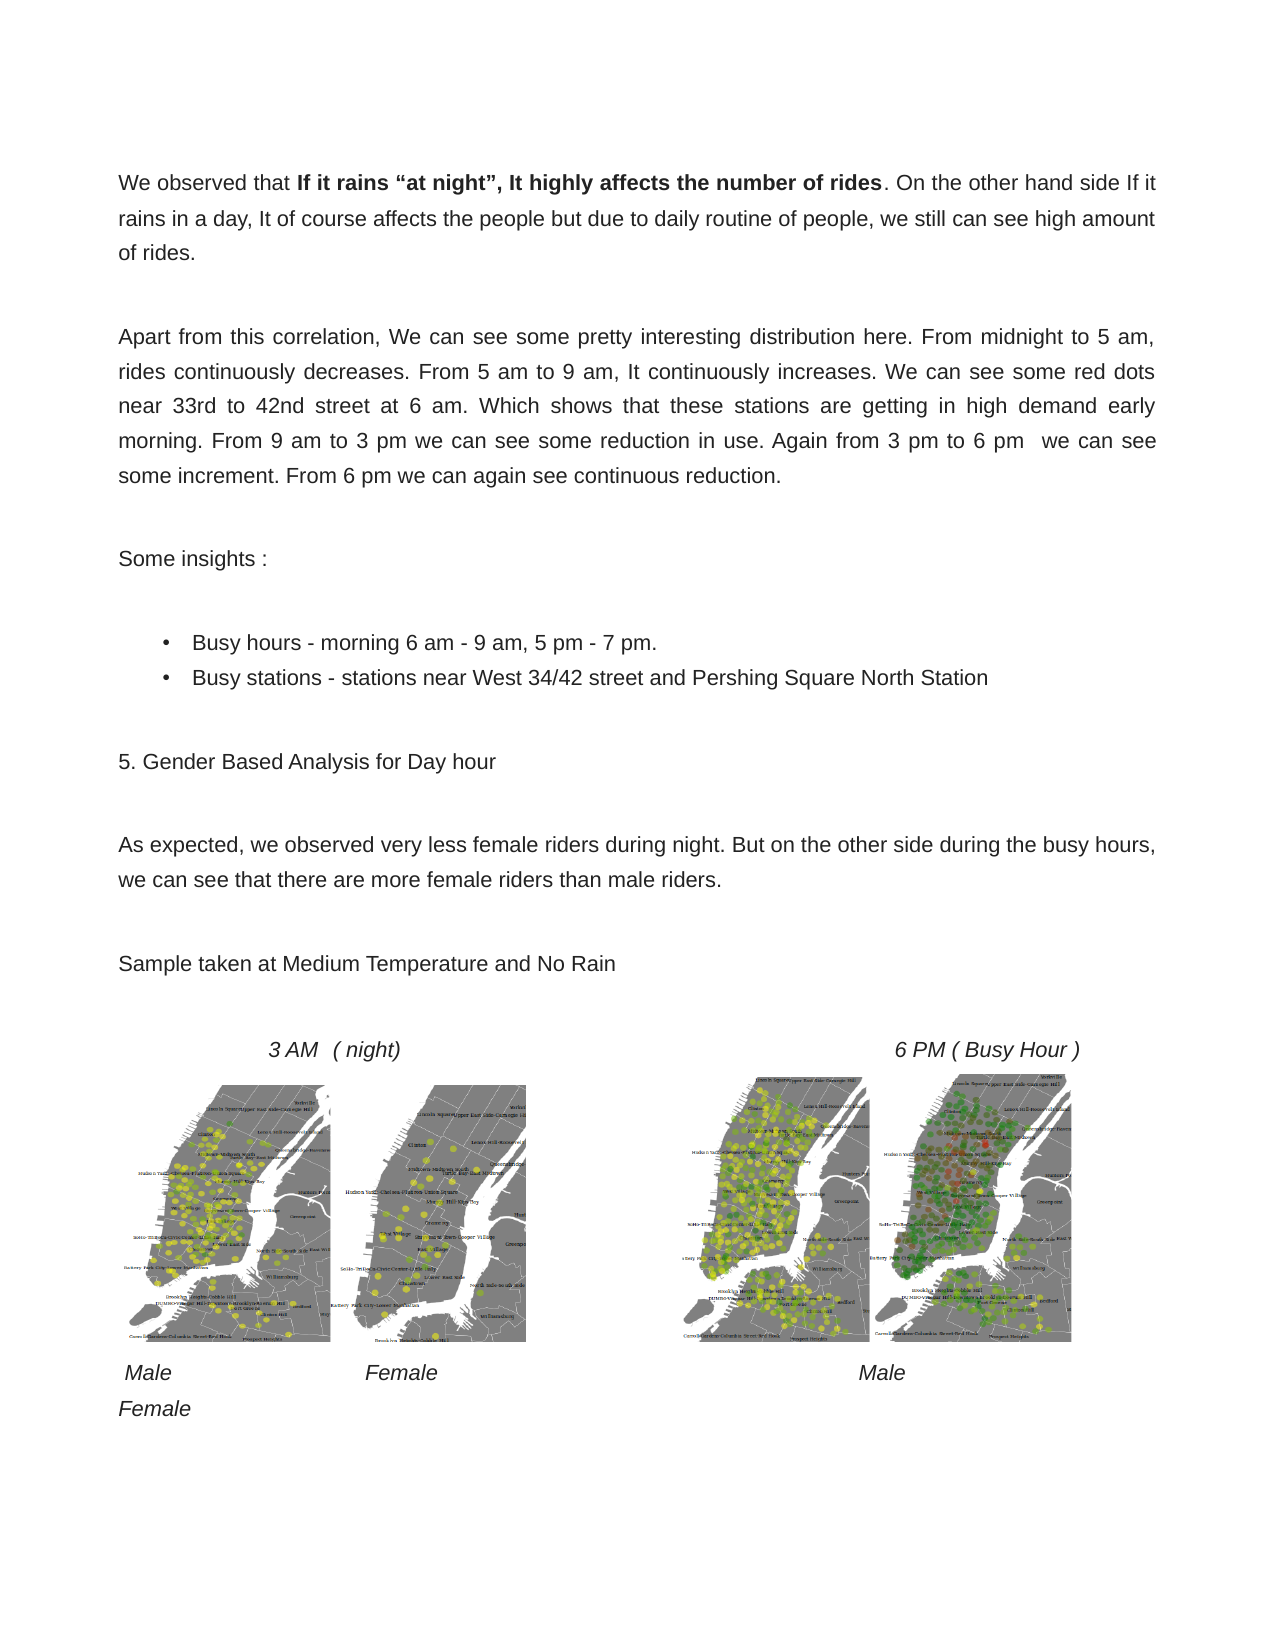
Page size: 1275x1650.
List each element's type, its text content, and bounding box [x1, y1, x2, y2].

text Apart from this correlation, We can see some pretty interesting distribution here. From midnight to 5 am, rides continuously decreases. From 5 am to 9 am, It continuously increases. We can see some red dots near 33rd to 42nd street at 6 am. Which shows that these stations are getting in high demand early morning. From 9 am to 3 pm we can see some reduction in use. Again from 3 pm to 6 pm we can see some increment. From 6 pm we can again see continuous reduction. [118, 324, 1157, 488]
list Busy hours - morning 6 am - 9 am, 5 pm - 7 pm. [162, 630, 1157, 655]
text Sample taken at Medium Temperature and No Rain [118, 951, 1157, 976]
text 5. Gender Based Analysis for Day hour [118, 748, 1157, 774]
picture [118, 1085, 526, 1342]
list Busy stations - stations near West 34/42 street and Pershing Square North Station [162, 665, 1157, 690]
text 3 AM ( night) 6 PM ( Busy Hour ) [118, 1034, 1157, 1063]
text Male Female Male Female [118, 1357, 1157, 1421]
text We observed that If it rains “at night”, It highly affects the number of rides. On the other hand side If it rains in a day, It of course affects the people but due to daily routine of people, we still can see high amount of rides. [118, 167, 1157, 265]
text Some insights : [118, 546, 1157, 572]
text As expected, we observed very less female riders during night. But on the other side during the busy hours, we can see that there are more female riders than male riders. [118, 832, 1157, 892]
picture [682, 1074, 1072, 1342]
